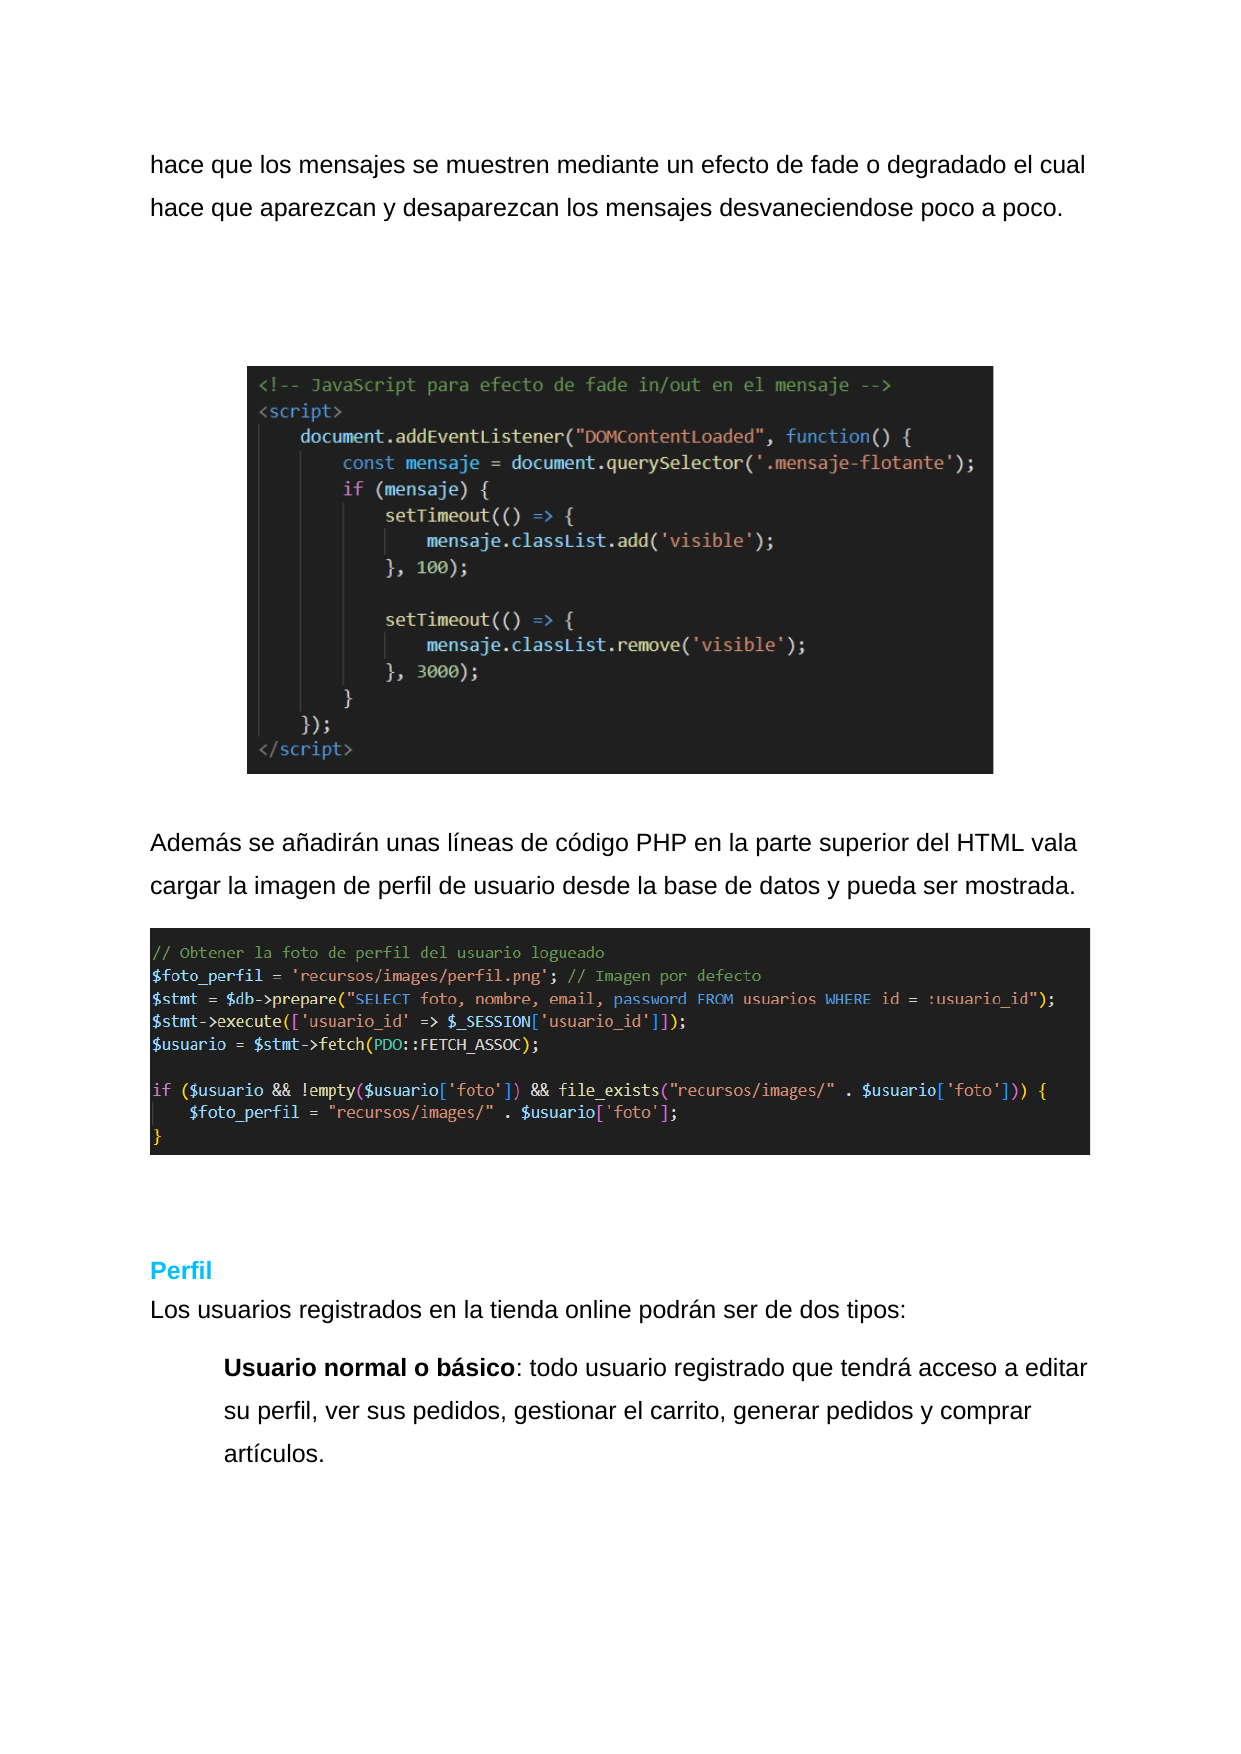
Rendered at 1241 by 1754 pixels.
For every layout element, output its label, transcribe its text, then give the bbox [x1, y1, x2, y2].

text Los usuarios registrados en la tienda online podrán ser de dos tipos: [150, 1295, 1090, 1324]
text Usuario normal o básico: todo usuario registrado que tendrá acceso a editar su perfil, ver sus pedidos, gestionar el carrito, generar pedidos y comprar artículos. [150, 1353, 1090, 1468]
picture [150, 928, 1091, 1155]
picture [247, 366, 994, 774]
text hace que los mensajes se muestren mediante un efecto de fade o degradado el cual hace que aparezcan y desaparezcan los mensajes desvaneciendose poco a poco. [150, 150, 1090, 222]
text Además se añadirán unas líneas de código PHP en la parte superior del HTML vala cargar la imagen de perfil de usuario desde la base de datos y pueda ser mostrada. [150, 828, 1090, 900]
subtitle Perfil [150, 1256, 1090, 1284]
